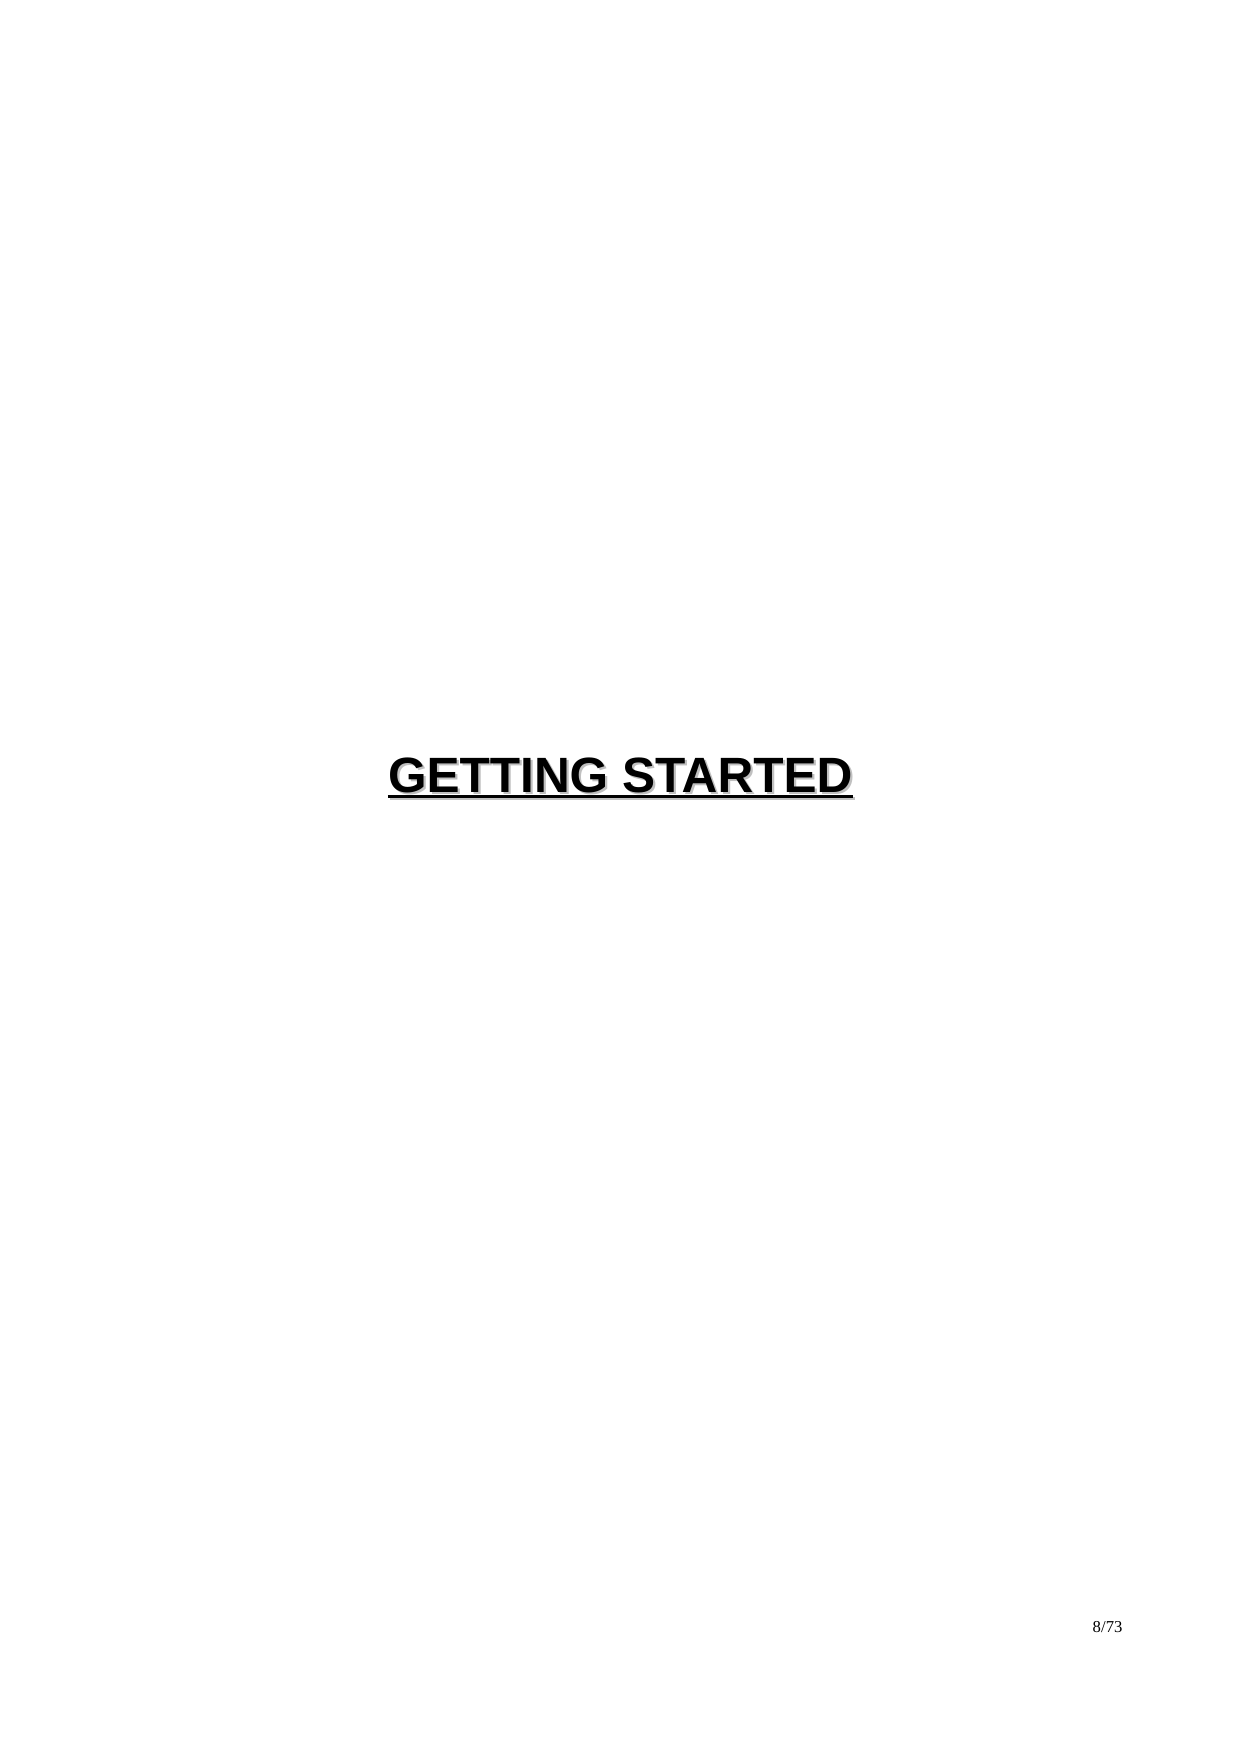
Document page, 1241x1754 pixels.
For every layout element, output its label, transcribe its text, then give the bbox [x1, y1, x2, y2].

subtitle GETTING STARTED [118, 746, 1122, 803]
